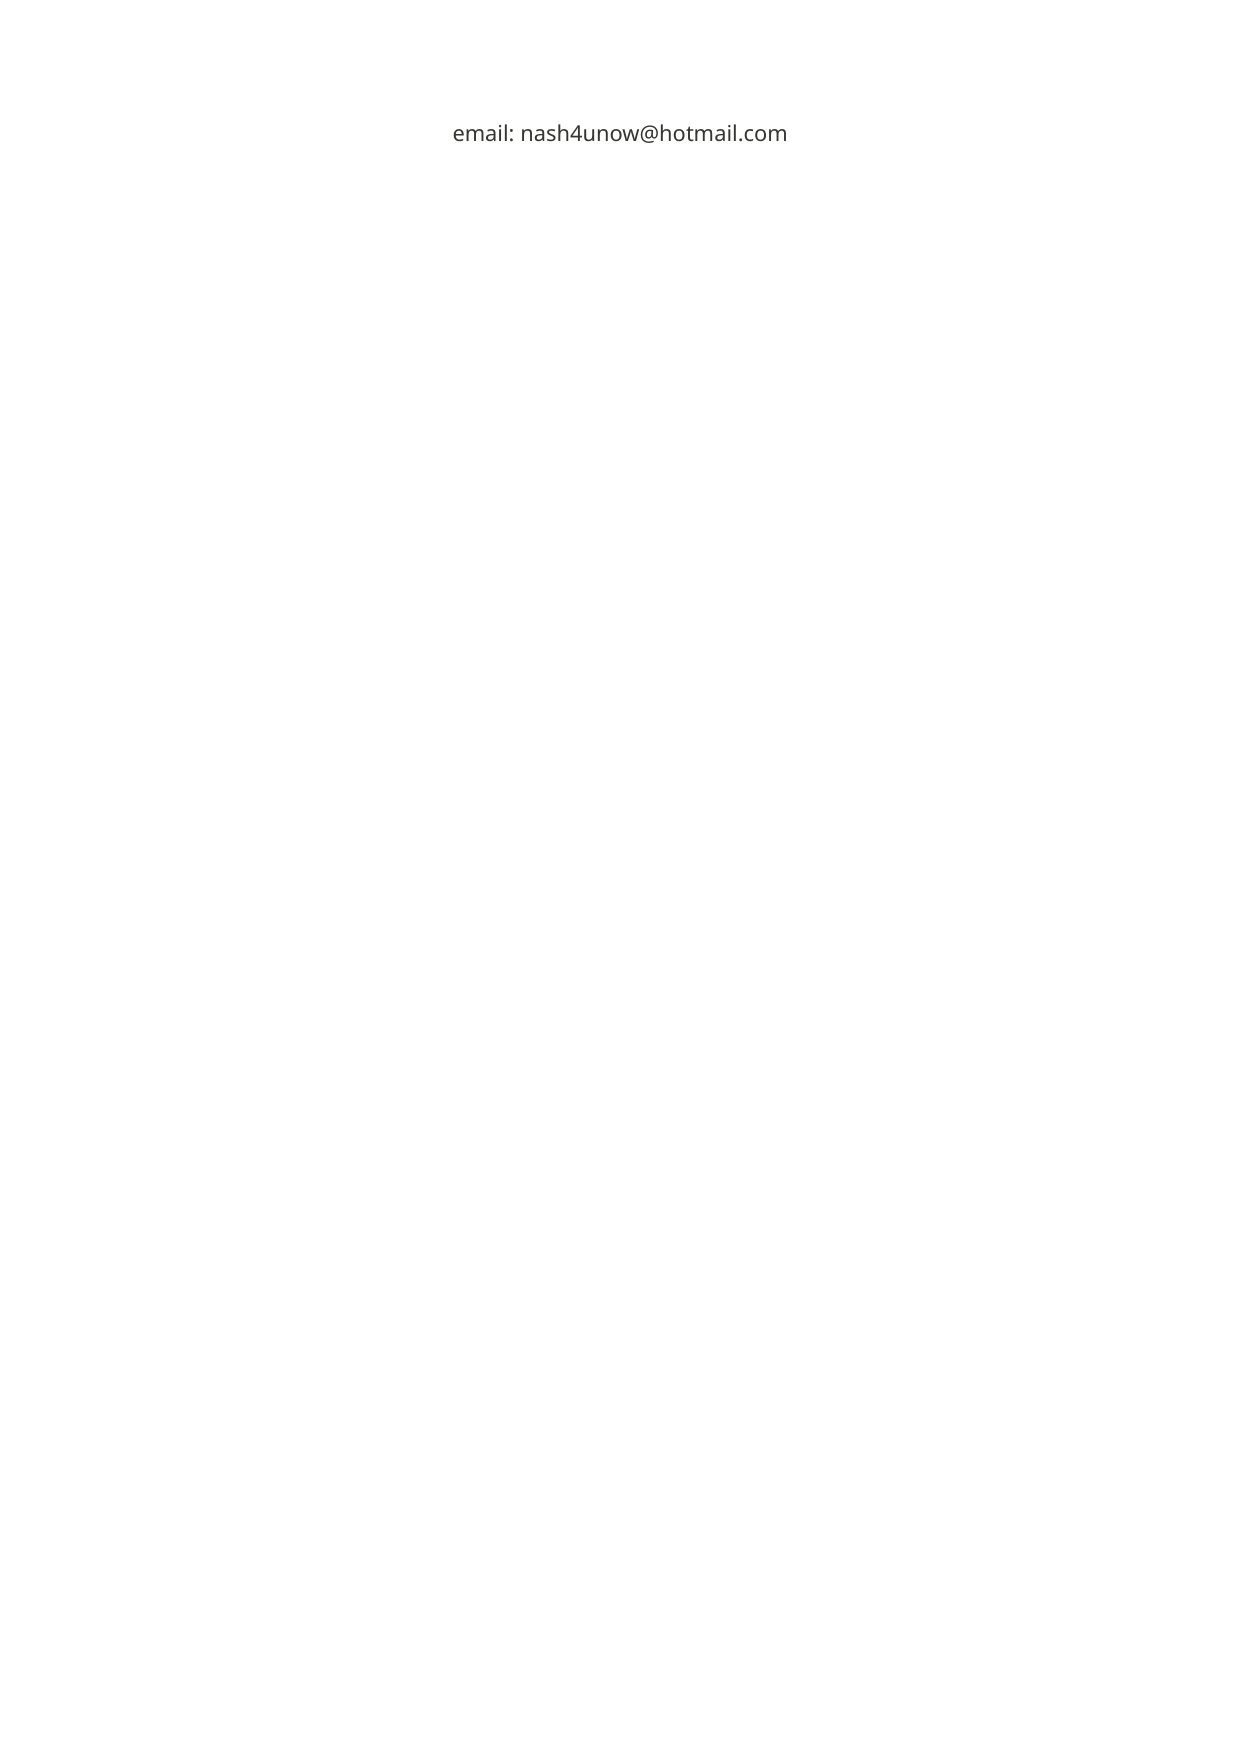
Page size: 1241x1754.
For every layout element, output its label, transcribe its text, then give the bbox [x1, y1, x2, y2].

text email: nash4unow@hotmail.com [118, 118, 1122, 196]
